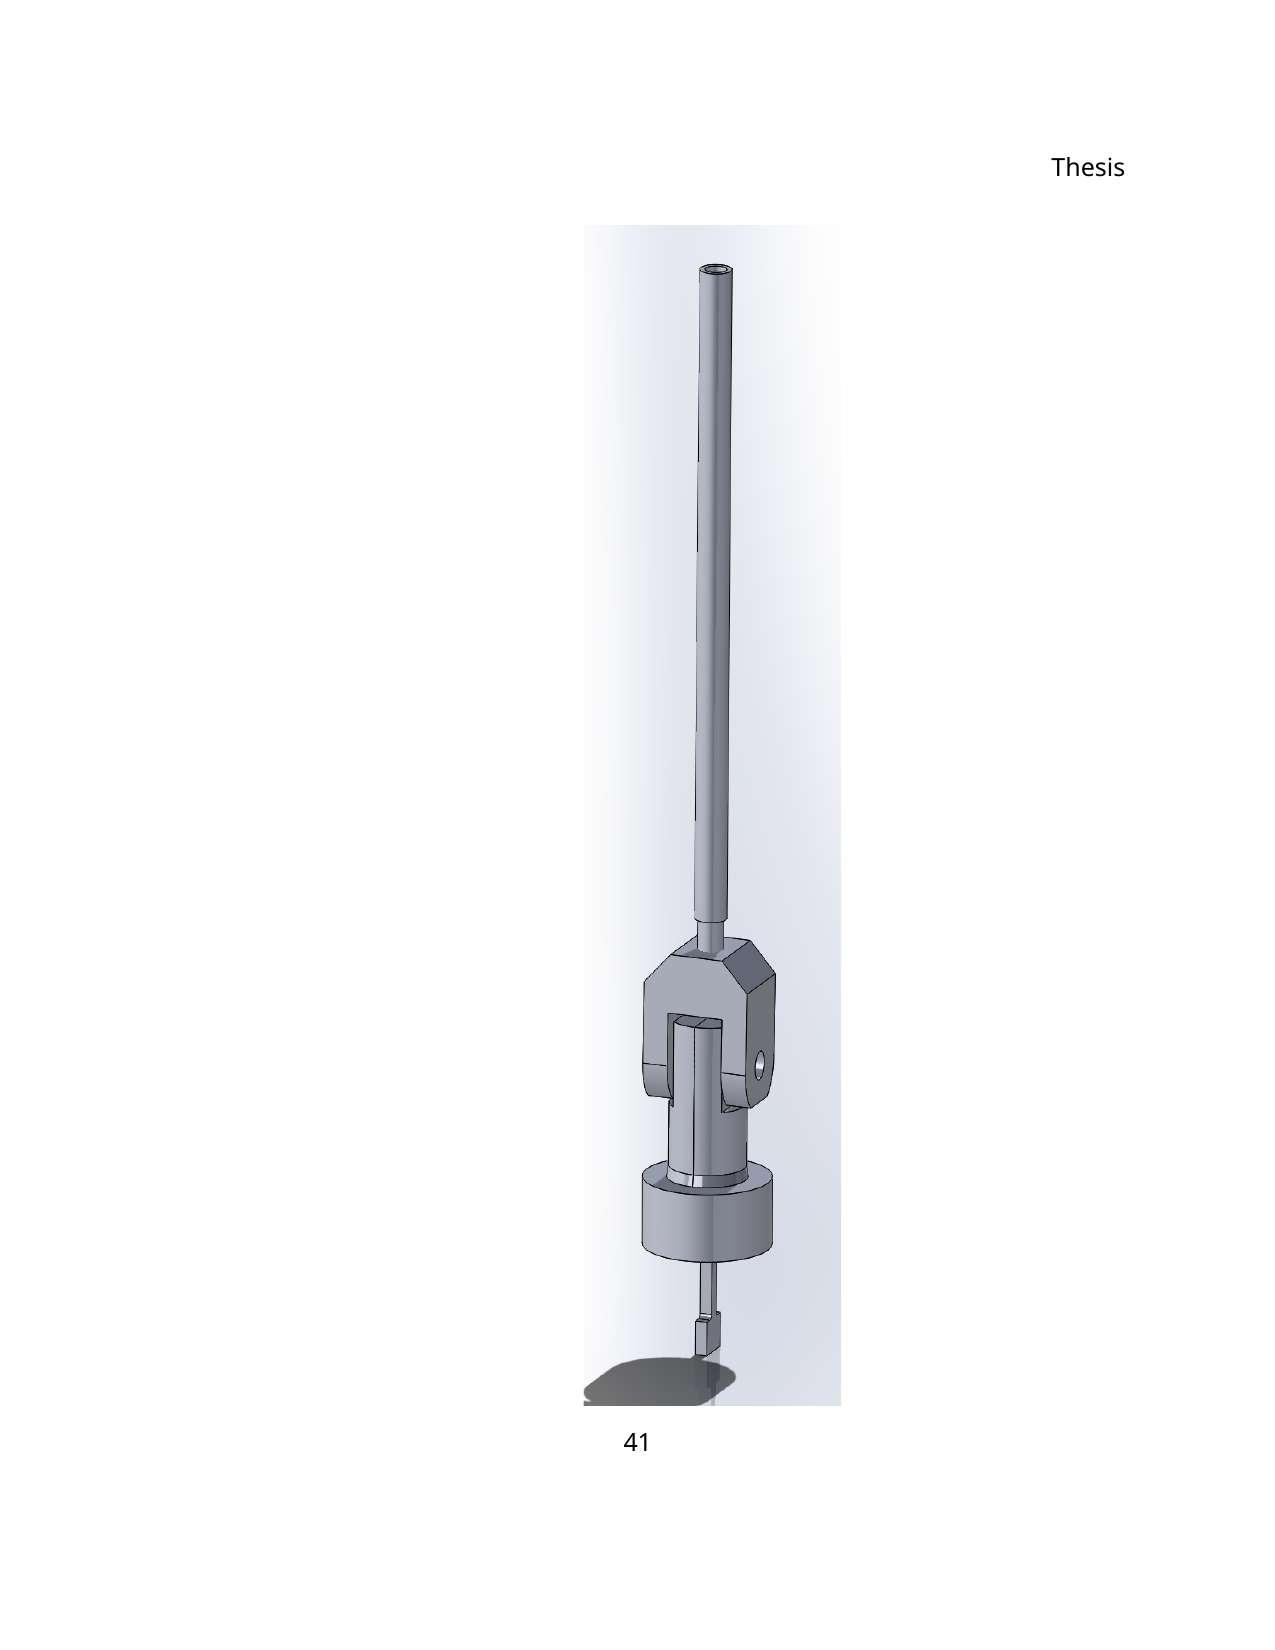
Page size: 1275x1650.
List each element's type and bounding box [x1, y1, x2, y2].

picture [583, 225, 842, 1406]
